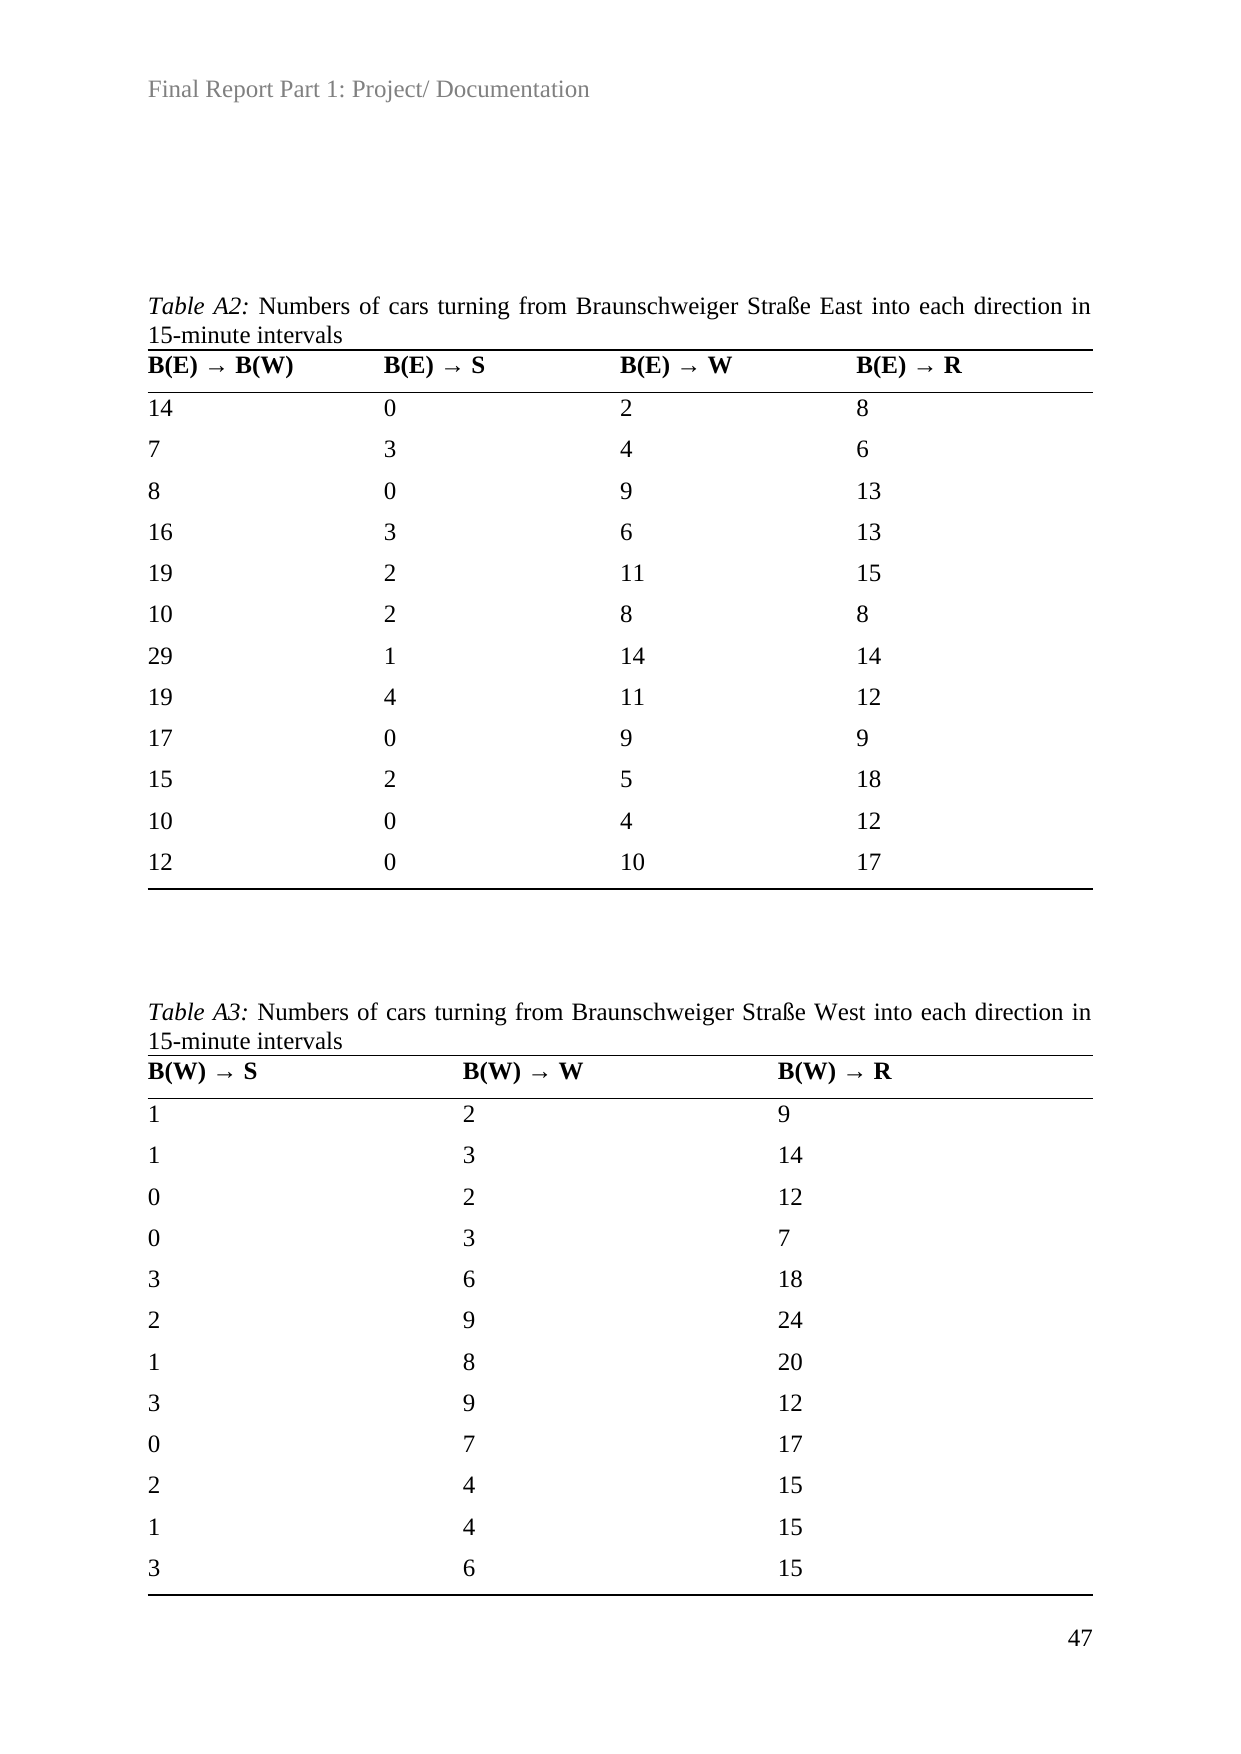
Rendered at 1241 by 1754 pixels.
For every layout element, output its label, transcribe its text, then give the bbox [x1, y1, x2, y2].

table_cell 9 [620, 476, 856, 517]
table_cell 2 [148, 1305, 463, 1347]
table_cell 17 [856, 847, 1093, 888]
table_cell 15 [778, 1470, 1093, 1512]
table_cell 18 [778, 1264, 1093, 1305]
table_cell 12 [778, 1388, 1093, 1429]
table_header B(E) → R [856, 351, 1093, 392]
table_cell 19 [148, 558, 384, 599]
table_cell 9 [620, 723, 856, 764]
table_cell 8 [463, 1347, 778, 1388]
table_header B(W) → S [148, 1056, 463, 1098]
table_cell 9 [463, 1388, 778, 1429]
table_cell 4 [620, 806, 856, 847]
table_cell 0 [384, 847, 620, 888]
table_header B(W) → W [463, 1056, 778, 1098]
table_cell 12 [856, 682, 1093, 723]
table_cell 1 [148, 1512, 463, 1553]
table_cell 14 [856, 641, 1093, 682]
table_cell 1 [148, 1347, 463, 1388]
table_cell 8 [148, 476, 384, 517]
table_cell 1 [384, 641, 620, 682]
table_cell 6 [856, 435, 1093, 476]
table_cell 3 [384, 517, 620, 558]
table_cell 2 [384, 765, 620, 806]
table_cell 15 [148, 765, 384, 806]
table_cell 3 [463, 1140, 778, 1182]
table_cell 13 [856, 476, 1093, 517]
table_cell 3 [384, 435, 620, 476]
text Table A2: Numbers of cars turning from Braunschweiger Straße East into each direction in 15-minute intervals [148, 291, 1093, 349]
table_cell 12 [778, 1182, 1093, 1223]
table_cell 3 [148, 1553, 463, 1594]
table_cell 3 [148, 1264, 463, 1305]
table_cell 24 [778, 1305, 1093, 1347]
table_cell 0 [148, 1223, 463, 1264]
table_cell 7 [148, 435, 384, 476]
table_cell 14 [620, 641, 856, 682]
table_cell 6 [620, 517, 856, 558]
table_cell 12 [148, 847, 384, 888]
table_cell 15 [856, 558, 1093, 599]
table_cell 10 [620, 847, 856, 888]
table_cell 1 [148, 1140, 463, 1182]
table_cell 17 [148, 723, 384, 764]
table_cell 4 [620, 435, 856, 476]
table_header B(E) → W [620, 351, 856, 392]
table_header B(E) → B(W) [148, 351, 384, 392]
table_cell 9 [856, 723, 1093, 764]
table_cell 29 [148, 641, 384, 682]
table_cell 2 [620, 393, 856, 434]
table_cell 2 [463, 1182, 778, 1223]
table_cell 20 [778, 1347, 1093, 1388]
table_cell 16 [148, 517, 384, 558]
table_cell 10 [148, 600, 384, 641]
table_cell 2 [384, 600, 620, 641]
table_cell 18 [856, 765, 1093, 806]
table_cell 15 [778, 1553, 1093, 1594]
table_cell 11 [620, 682, 856, 723]
table_cell 12 [856, 806, 1093, 847]
table_cell 0 [384, 806, 620, 847]
table_cell 6 [463, 1264, 778, 1305]
table_cell 3 [463, 1223, 778, 1264]
table_cell 4 [463, 1512, 778, 1553]
table_cell 2 [384, 558, 620, 599]
table_cell 7 [778, 1223, 1093, 1264]
table_cell 17 [778, 1429, 1093, 1470]
table_cell 0 [384, 393, 620, 434]
table_cell 19 [148, 682, 384, 723]
table_cell 2 [463, 1099, 778, 1140]
table_cell 2 [148, 1470, 463, 1512]
table_cell 9 [778, 1099, 1093, 1140]
table_cell 0 [384, 723, 620, 764]
table_cell 0 [384, 476, 620, 517]
table_cell 4 [463, 1470, 778, 1512]
table_cell 3 [148, 1388, 463, 1429]
table_header B(E) → S [384, 351, 620, 392]
table_cell 4 [384, 682, 620, 723]
table_header B(W) → R [778, 1056, 1093, 1098]
table_cell 11 [620, 558, 856, 599]
table_cell 8 [620, 600, 856, 641]
table_cell 1 [148, 1099, 463, 1140]
table_cell 6 [463, 1553, 778, 1594]
text Table A3: Numbers of cars turning from Braunschweiger Straße West into each direction in 15-minute intervals [148, 997, 1093, 1055]
table_cell 7 [463, 1429, 778, 1470]
table_cell 9 [463, 1305, 778, 1347]
table_cell 13 [856, 517, 1093, 558]
table_cell 5 [620, 765, 856, 806]
table_cell 14 [778, 1140, 1093, 1182]
table_cell 15 [778, 1512, 1093, 1553]
table_cell 8 [856, 393, 1093, 434]
table_cell 0 [148, 1182, 463, 1223]
table_cell 14 [148, 393, 384, 434]
table_cell 10 [148, 806, 384, 847]
table_cell 8 [856, 600, 1093, 641]
table_cell 0 [148, 1429, 463, 1470]
